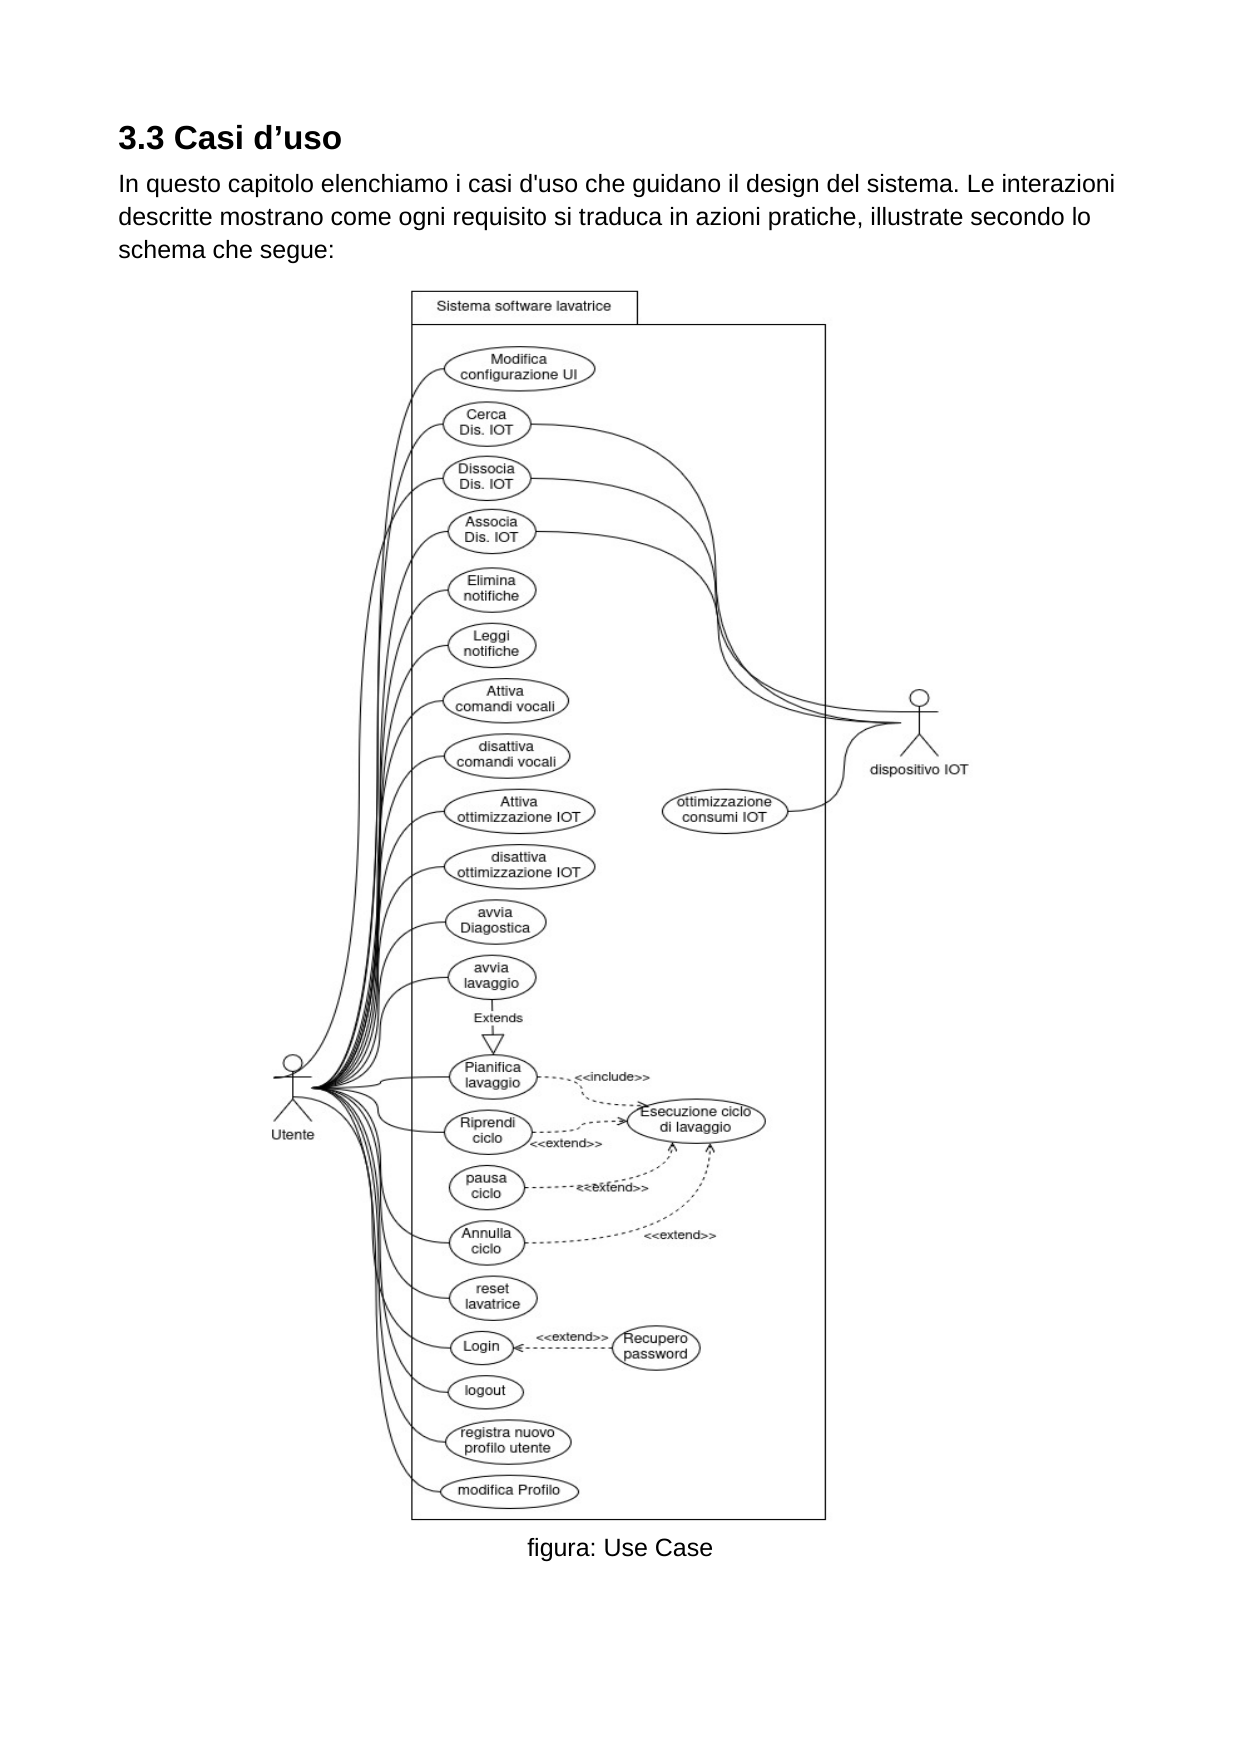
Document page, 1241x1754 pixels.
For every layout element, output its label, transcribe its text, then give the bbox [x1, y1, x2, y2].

picture [261, 282, 979, 1529]
text In questo capitolo elenchiamo i casi d'uso che guidano il design del sistema. Le interazioni descritte mostrano come ogni requisito si traduca in azioni pratiche, illustrate secondo lo schema che segue: [118, 169, 1122, 264]
subtitle 3.3 Casi d’uso [118, 118, 1122, 157]
text figura: Use Case [118, 283, 1122, 1562]
